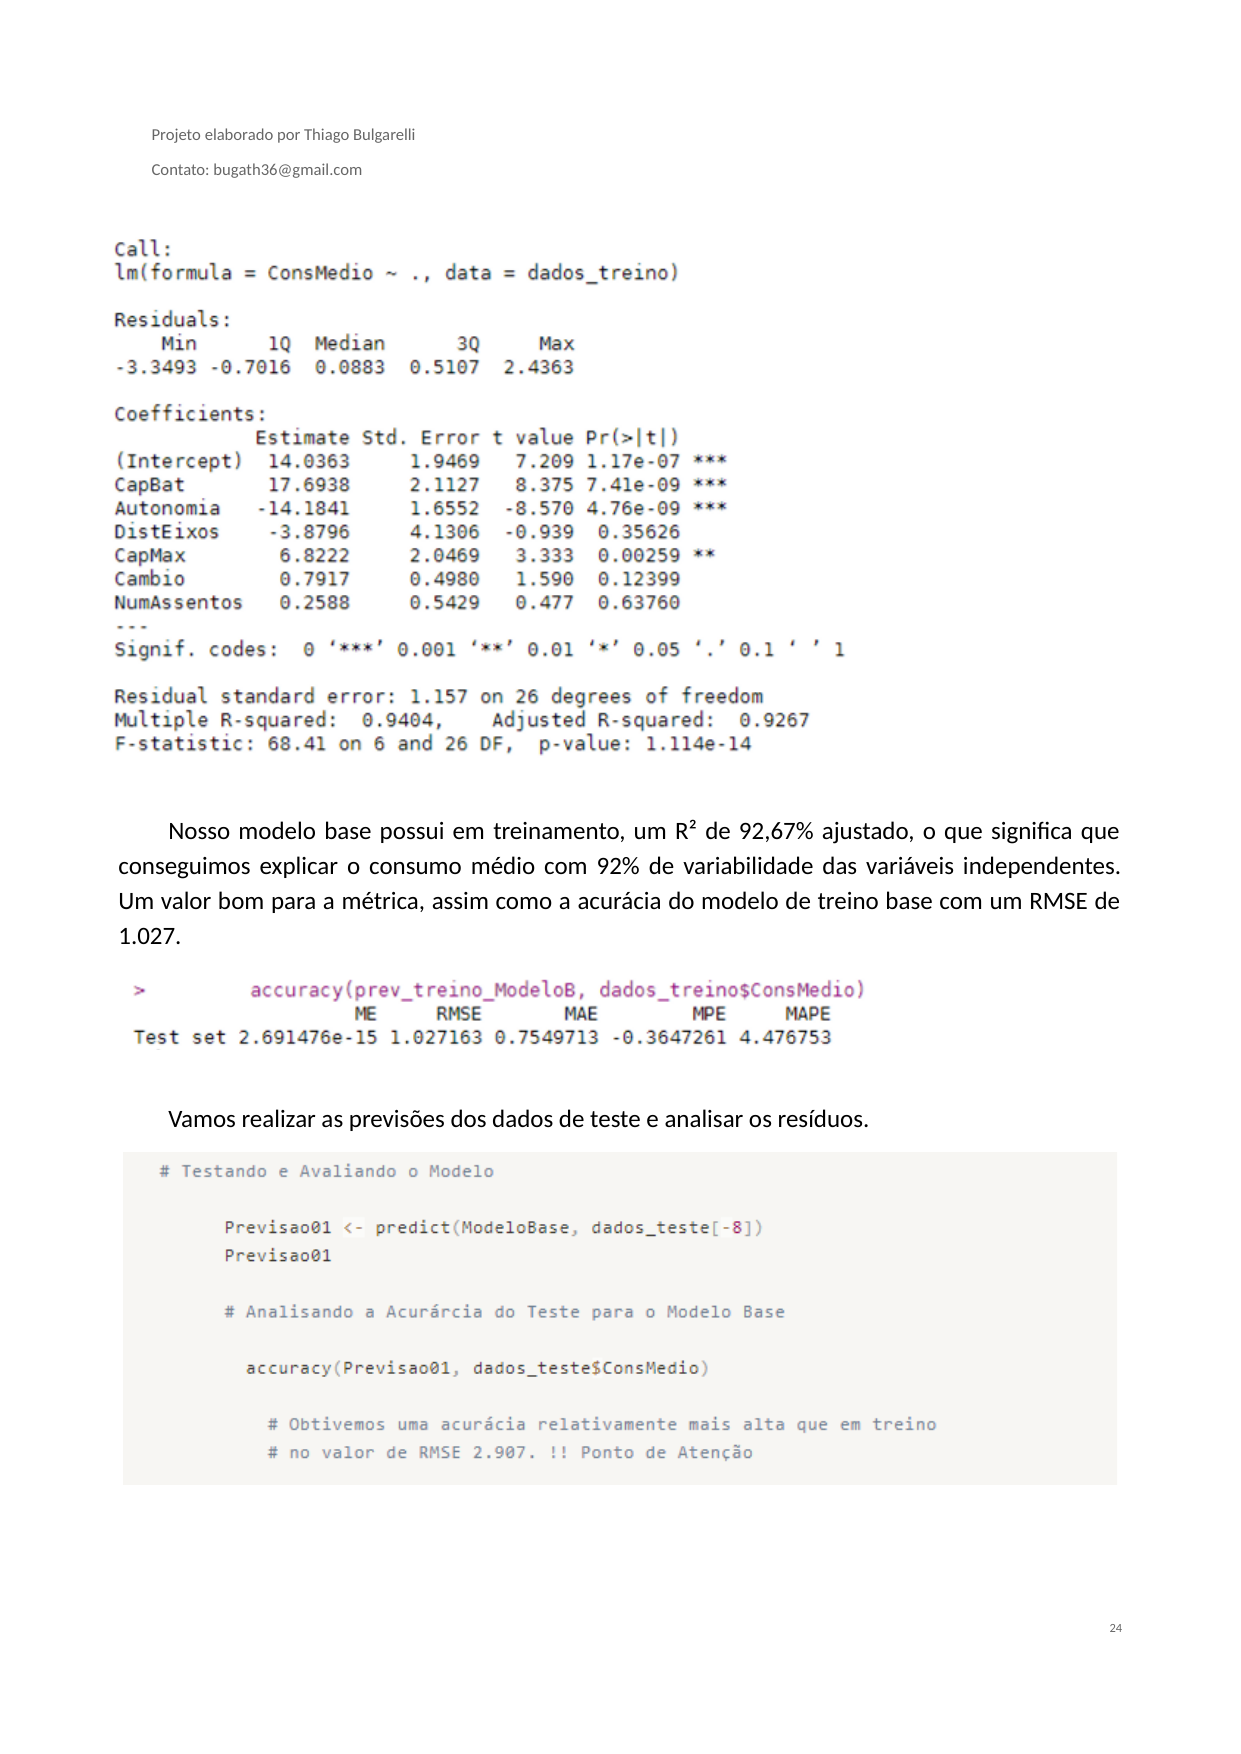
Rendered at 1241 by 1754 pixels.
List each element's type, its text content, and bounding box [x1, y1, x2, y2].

picture [122, 970, 1118, 1050]
text Vamos realizar as previsões dos dados de teste e analisar os resíduos. [118, 1103, 1122, 1134]
picture [111, 220, 1115, 762]
text Nosso modelo base possui em treinamento, um R² de 92,67% ajustado, o que significa que conseguimos explicar o consumo médio com 92% de variabilidade das variáveis independentes. Um valor bom para a métrica, assim como a acurácia do modelo de treino base com um RMSE de 1.027. [118, 816, 1122, 951]
picture [123, 1152, 1118, 1485]
